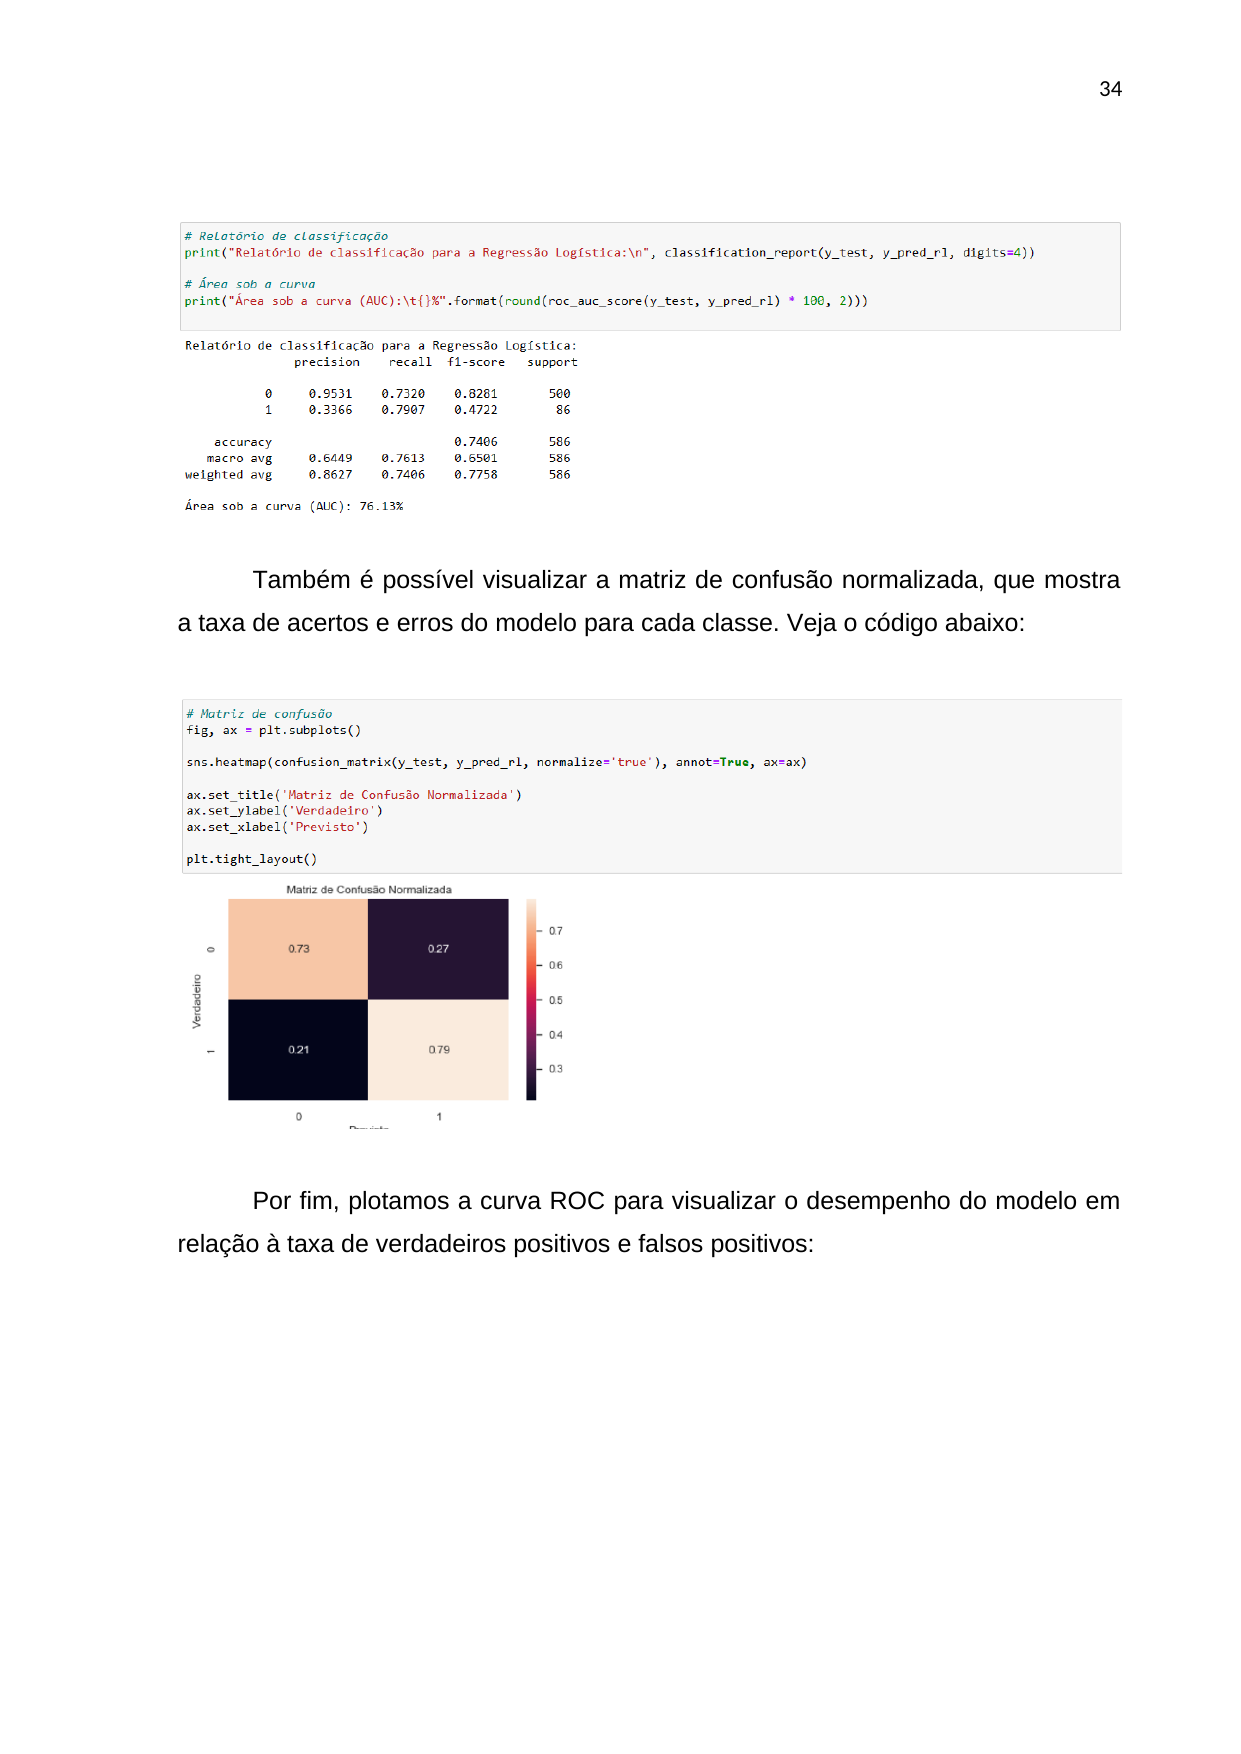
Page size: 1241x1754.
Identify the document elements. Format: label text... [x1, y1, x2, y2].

text Por fim, plotamos a curva ROC para visualizar o desempenho do modelo em relação à taxa de verdadeiros positivos e falsos positivos: [177, 1186, 1122, 1258]
text Também é possível visualizar a matriz de confusão normalizada, que mostra a taxa de acertos e erros do modelo para cada classe. Veja o código abaixo: [177, 564, 1122, 636]
picture [177, 693, 1123, 1129]
picture [177, 220, 1123, 522]
